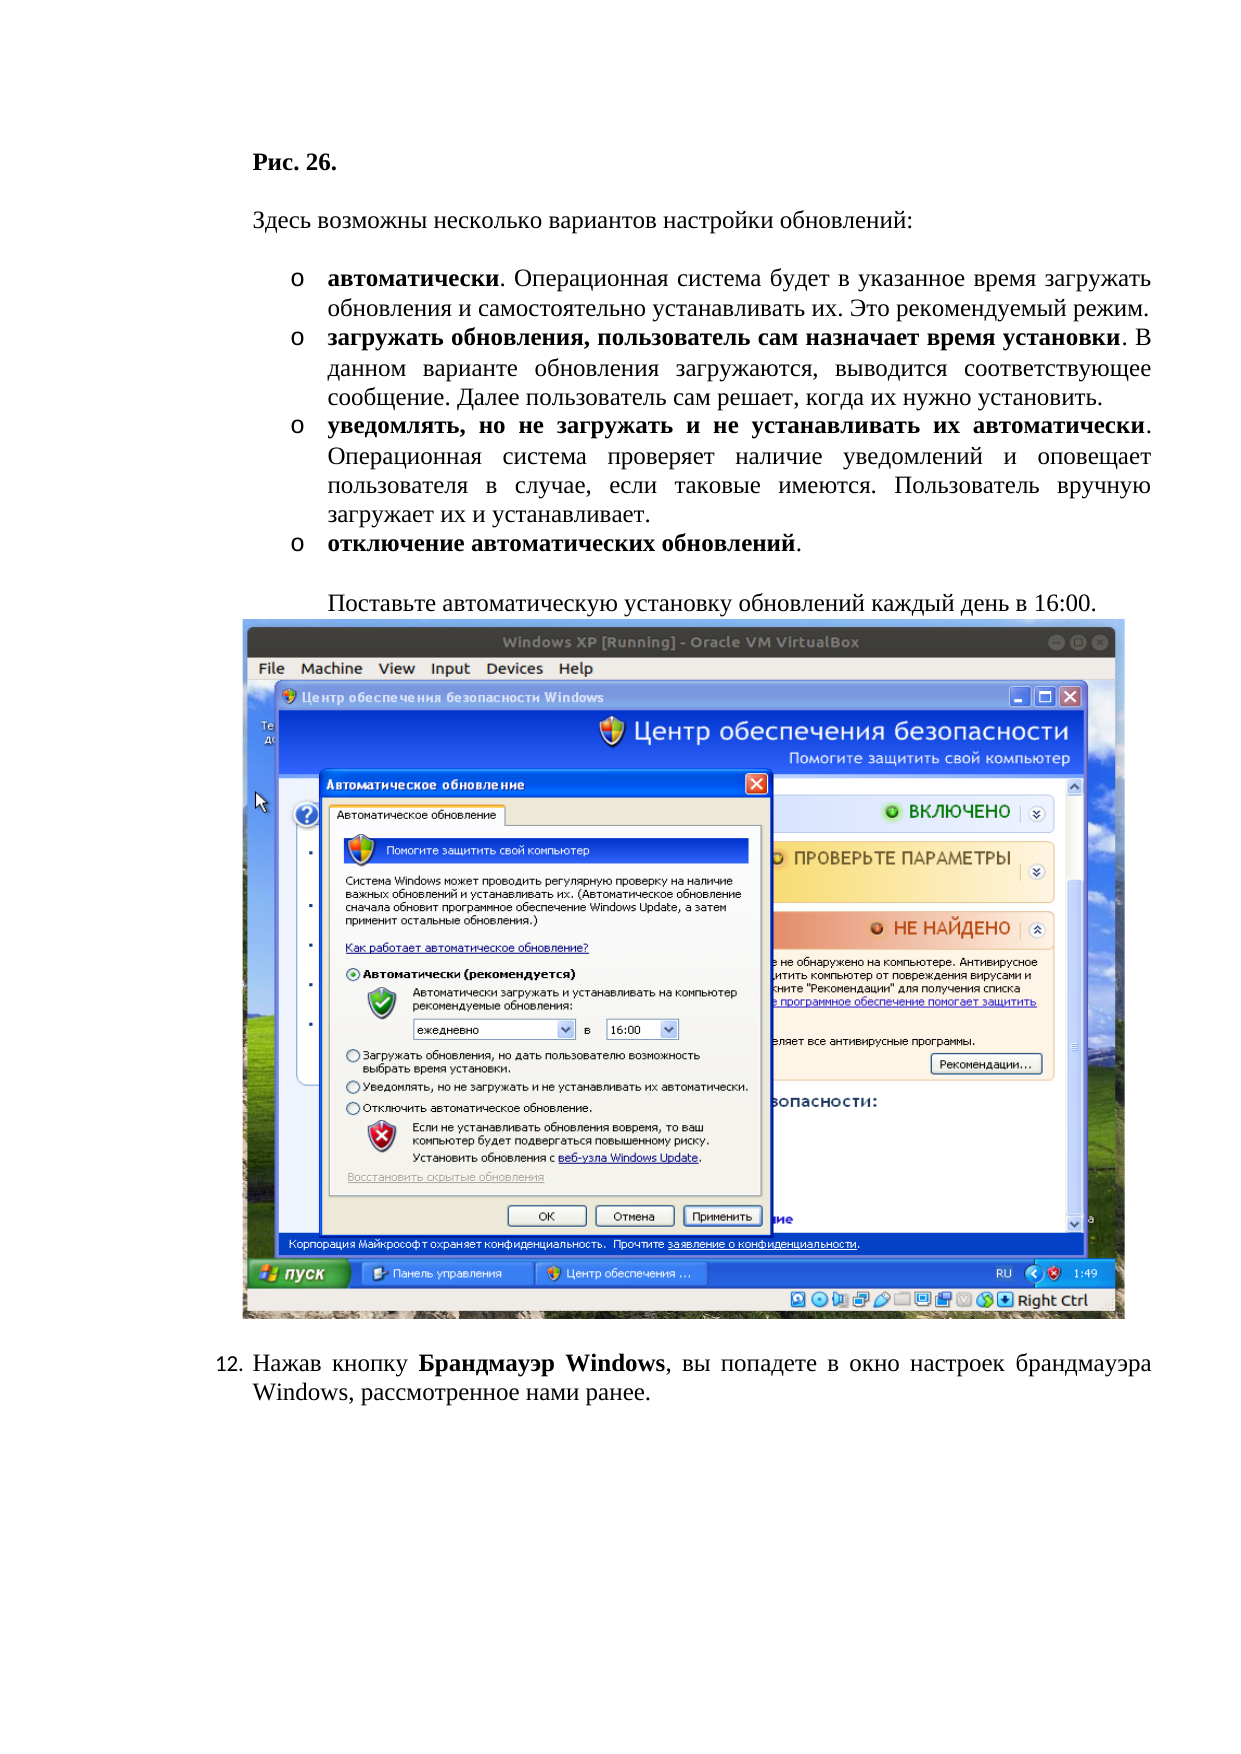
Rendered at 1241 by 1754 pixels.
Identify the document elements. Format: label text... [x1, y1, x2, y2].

text Поставьте автоматическую установку обновлений каждый день в 16:00. [327, 588, 1152, 616]
text Рис. 26. [252, 118, 1152, 176]
list отключение автоматических обновлений. [290, 528, 1152, 558]
list автоматически. Операционная система будет в указанное время загружать обновления и самостоятельно устанавливать их. Это рекомендуемый режим. [290, 263, 1152, 322]
list загружать обновления, пользователь сам назначает время установки. В данном варианте обновления загружаются, выводится соответствующее сообщение. Далее пользователь сам решает, когда их нужно установить. [290, 322, 1152, 411]
list уведомлять, но не загружать и не устанавливать их автоматически. Операционная система проверяет наличие уведомлений и оповещает пользователя в случае, если таковые имеются. Пользователь вручную загружает их и устанавливает. [290, 411, 1152, 528]
text Здесь возможны несколько вариантов настройки обновлений: [252, 205, 1152, 233]
picture [242, 619, 1125, 1319]
list Нажав кнопку Брандмауэр Windows, вы попадете в окно настроек брандмауэра Windows, рассмотренное нами ранее. [215, 646, 1152, 1405]
